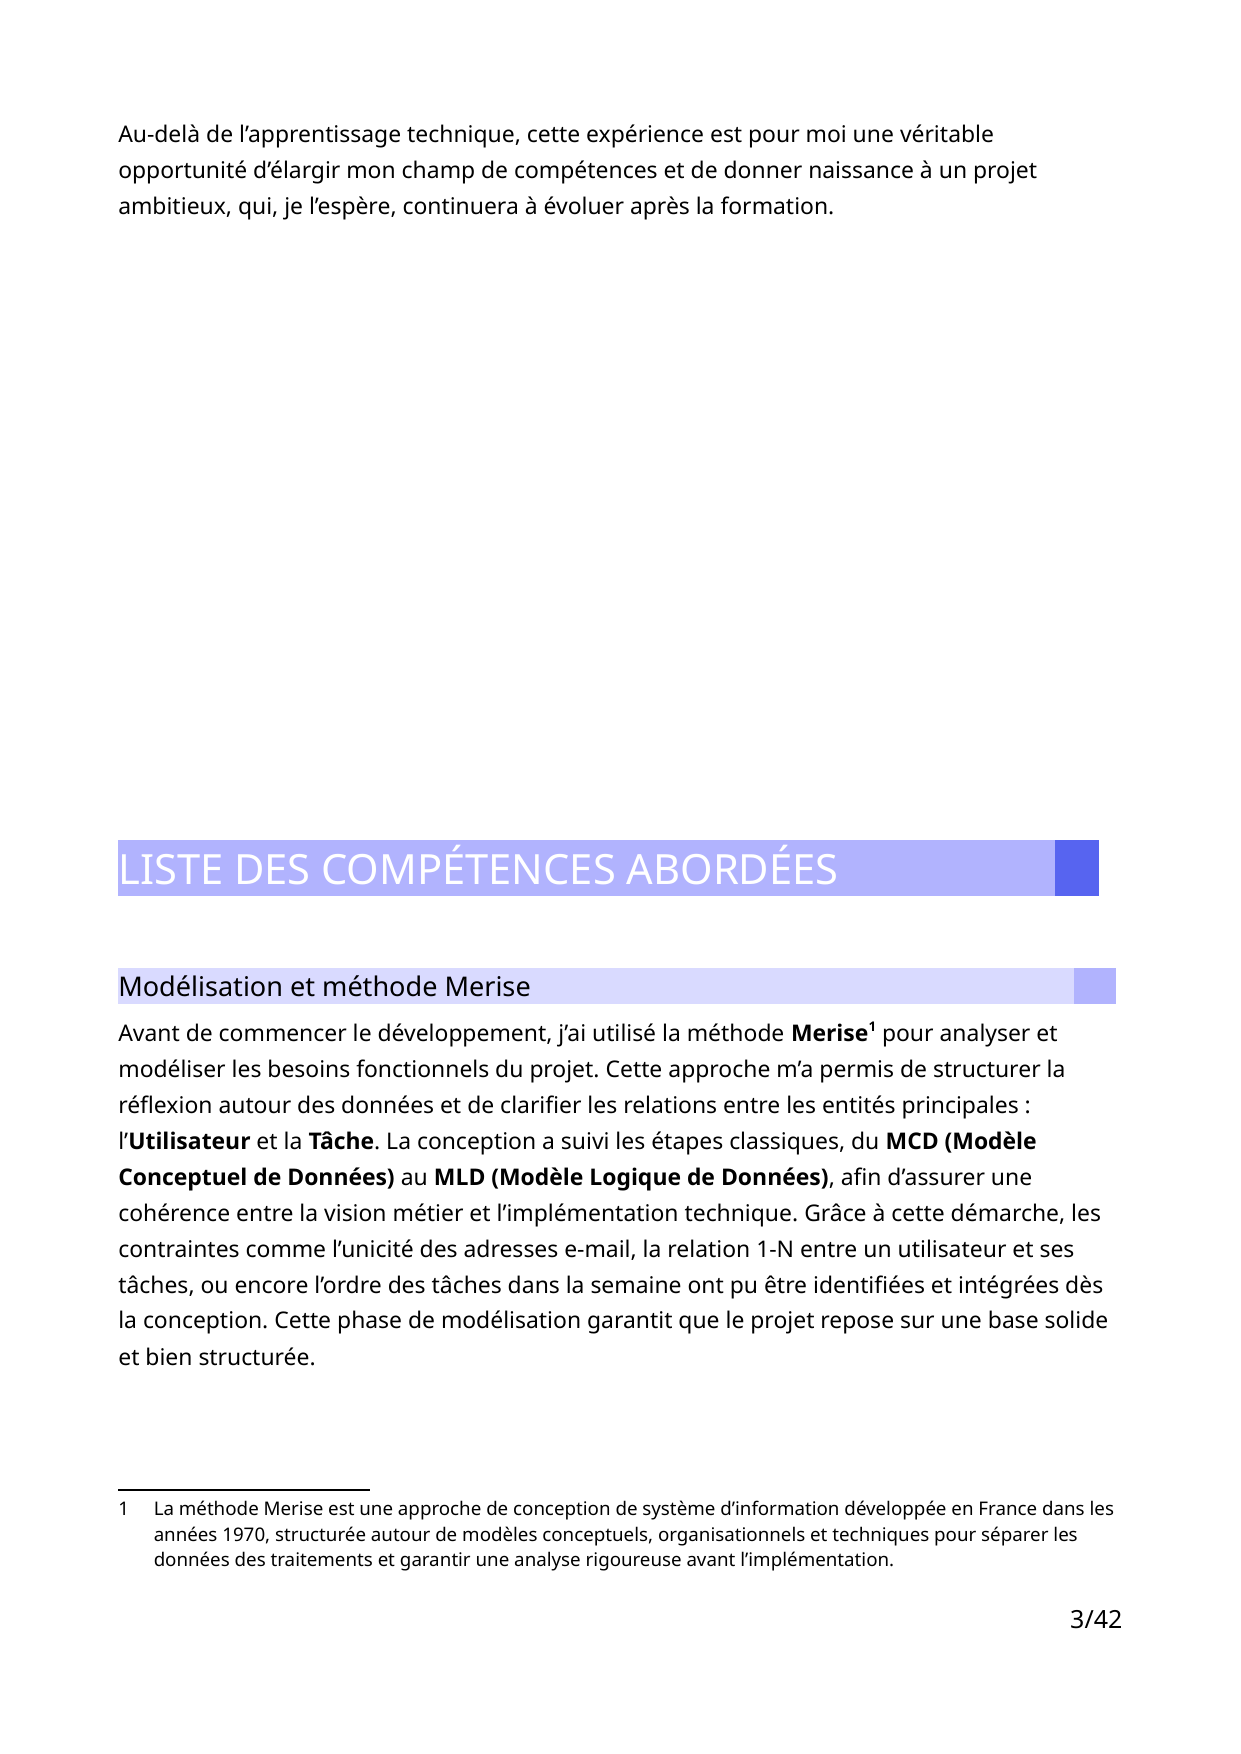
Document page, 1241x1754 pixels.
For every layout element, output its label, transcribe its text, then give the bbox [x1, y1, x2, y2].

text Au-delà de l’apprentissage technique, cette expérience est pour moi une véritable opportunité d’élargir mon champ de compétences et de donner naissance à un projet ambitieux, qui, je l’espère, continuera à évoluer après la formation. [118, 118, 1122, 221]
subtitle Modélisation et méthode Merise [118, 968, 1122, 1004]
text La méthode Merise est une approche de conception de système d’information développée en France dans les années 1970, structurée autour de modèles conceptuels, organisationnels et techniques pour séparer les données des traitements et garantir une analyse rigoureuse avant l’implémentation. [118, 1496, 1122, 1572]
text LISTE DES COMPÉTENCES ABORDÉES [118, 839, 1122, 896]
text Avant de commencer le développement, j’ai utilisé la méthode Merise pour analyser et modéliser les besoins fonctionnels du projet. Cette approche m’a permis de structurer la réflexion autour des données et de clarifier les relations entre les entités principales : l’Utilisateur et la Tâche. La conception a suivi les étapes classiques, du MCD (Modèle Conceptuel de Données) au MLD (Modèle Logique de Données), afin d’assurer une cohérence entre la vision métier et l’implémentation technique. Grâce à cette démarche, les contraintes comme l’unicité des adresses e-mail, la relation 1-N entre un utilisateur et ses tâches, ou encore l’ordre des tâches dans la semaine ont pu être identifiées et intégrées dès la conception. Cette phase de modélisation garantit que le projet repose sur une base solide et bien structurée. [118, 1017, 1122, 1372]
